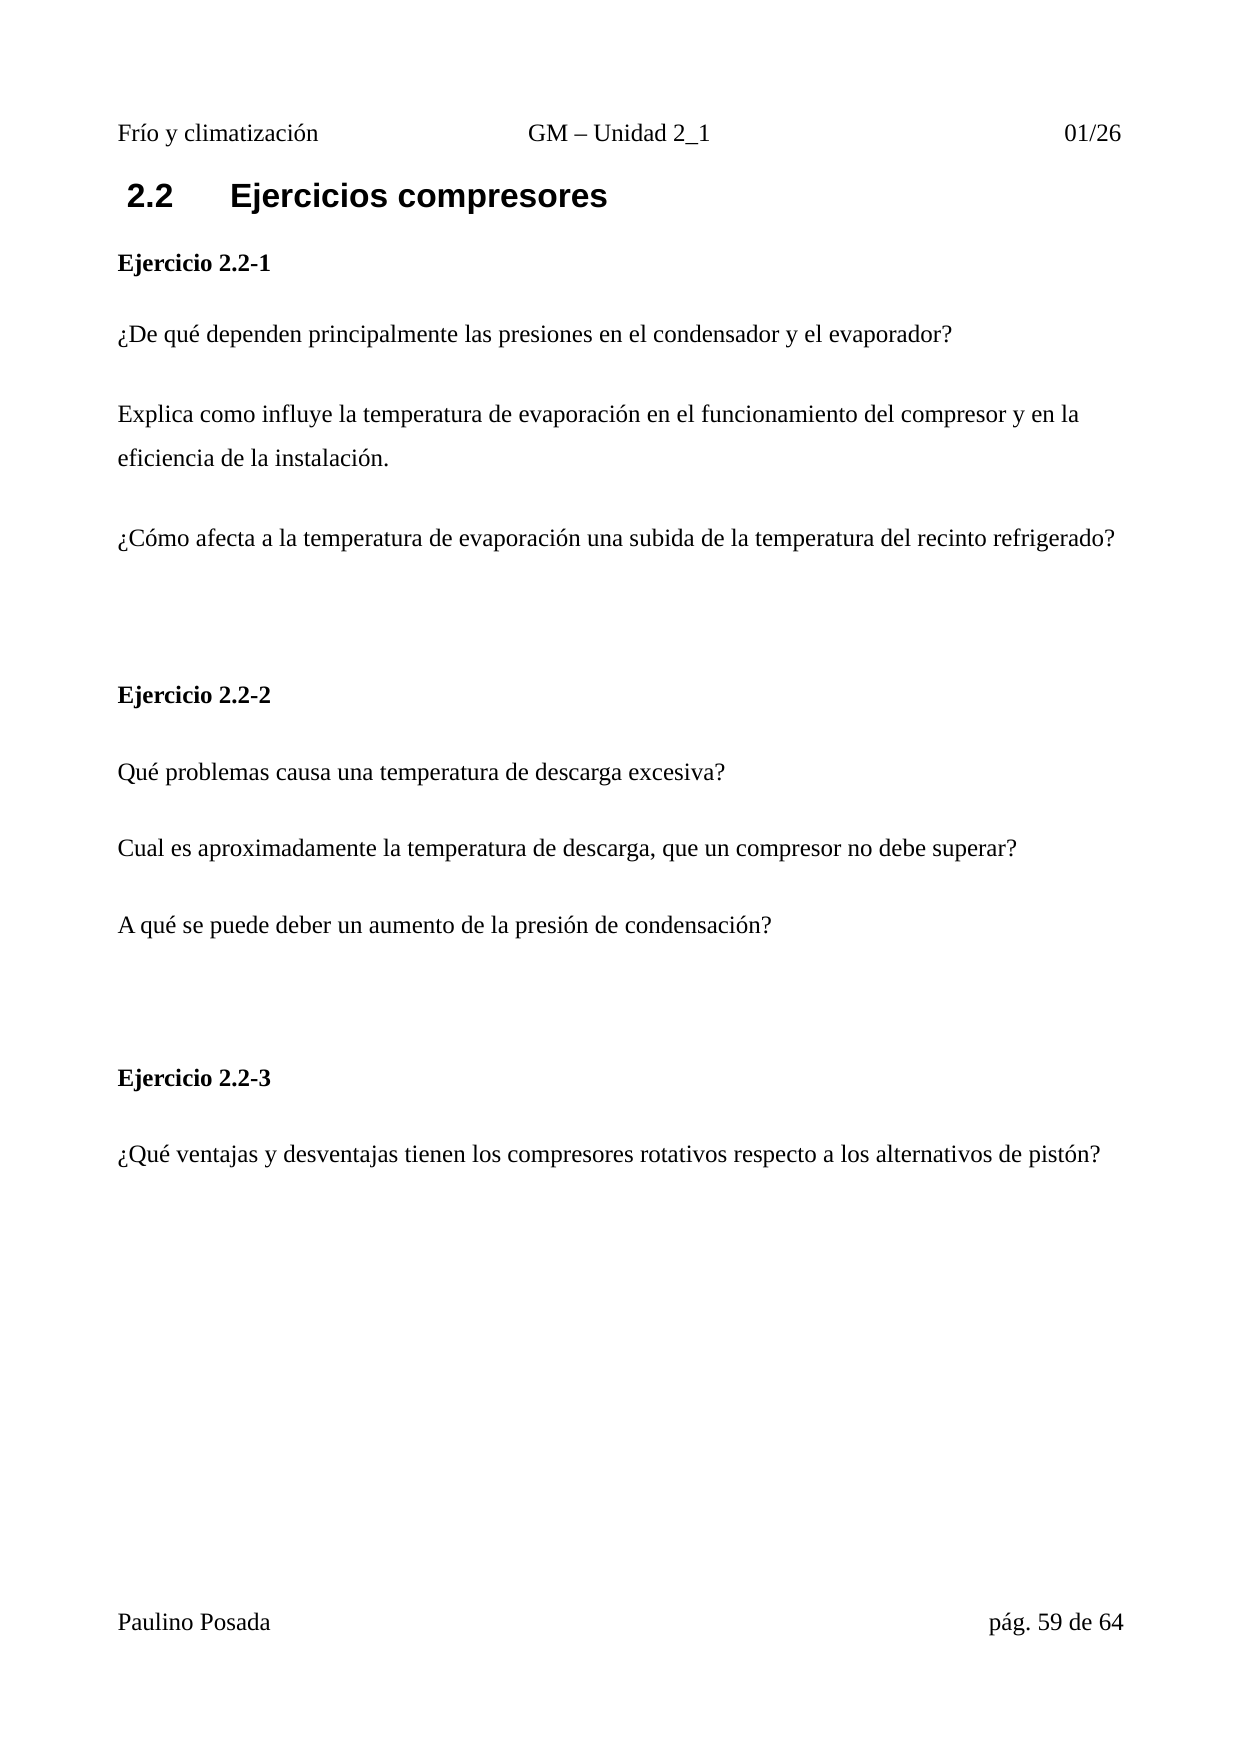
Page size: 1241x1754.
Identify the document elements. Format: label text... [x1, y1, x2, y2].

text Ejercicio 2.2-1 [117, 248, 1123, 277]
text Explica como influye la temperatura de evaporación en el funcionamiento del compresor y en la eficiencia de la instalación. [117, 399, 1123, 471]
text Qué problemas causa una temperatura de descarga excesiva? [117, 757, 1123, 786]
text Ejercicio 2.2-2 [117, 680, 1123, 709]
text ¿De qué dependen principalmente las presiones en el condensador y el evaporador? [117, 319, 1123, 348]
text A qué se puede deber un aumento de la presión de condensación? [117, 910, 1123, 938]
subtitle Ejercicios compresores [117, 176, 1123, 215]
text Cual es aproximadamente la temperatura de descarga, que un compresor no debe superar? [117, 833, 1123, 862]
text Ejercicio 2.2-3 [117, 1063, 1123, 1091]
text ¿Qué ventajas y desventajas tienen los compresores rotativos respecto a los alternativos de pistón? [117, 1139, 1123, 1168]
text ¿Cómo afecta a la temperatura de evaporación una subida de la temperatura del recinto refrigerado? [117, 523, 1123, 552]
